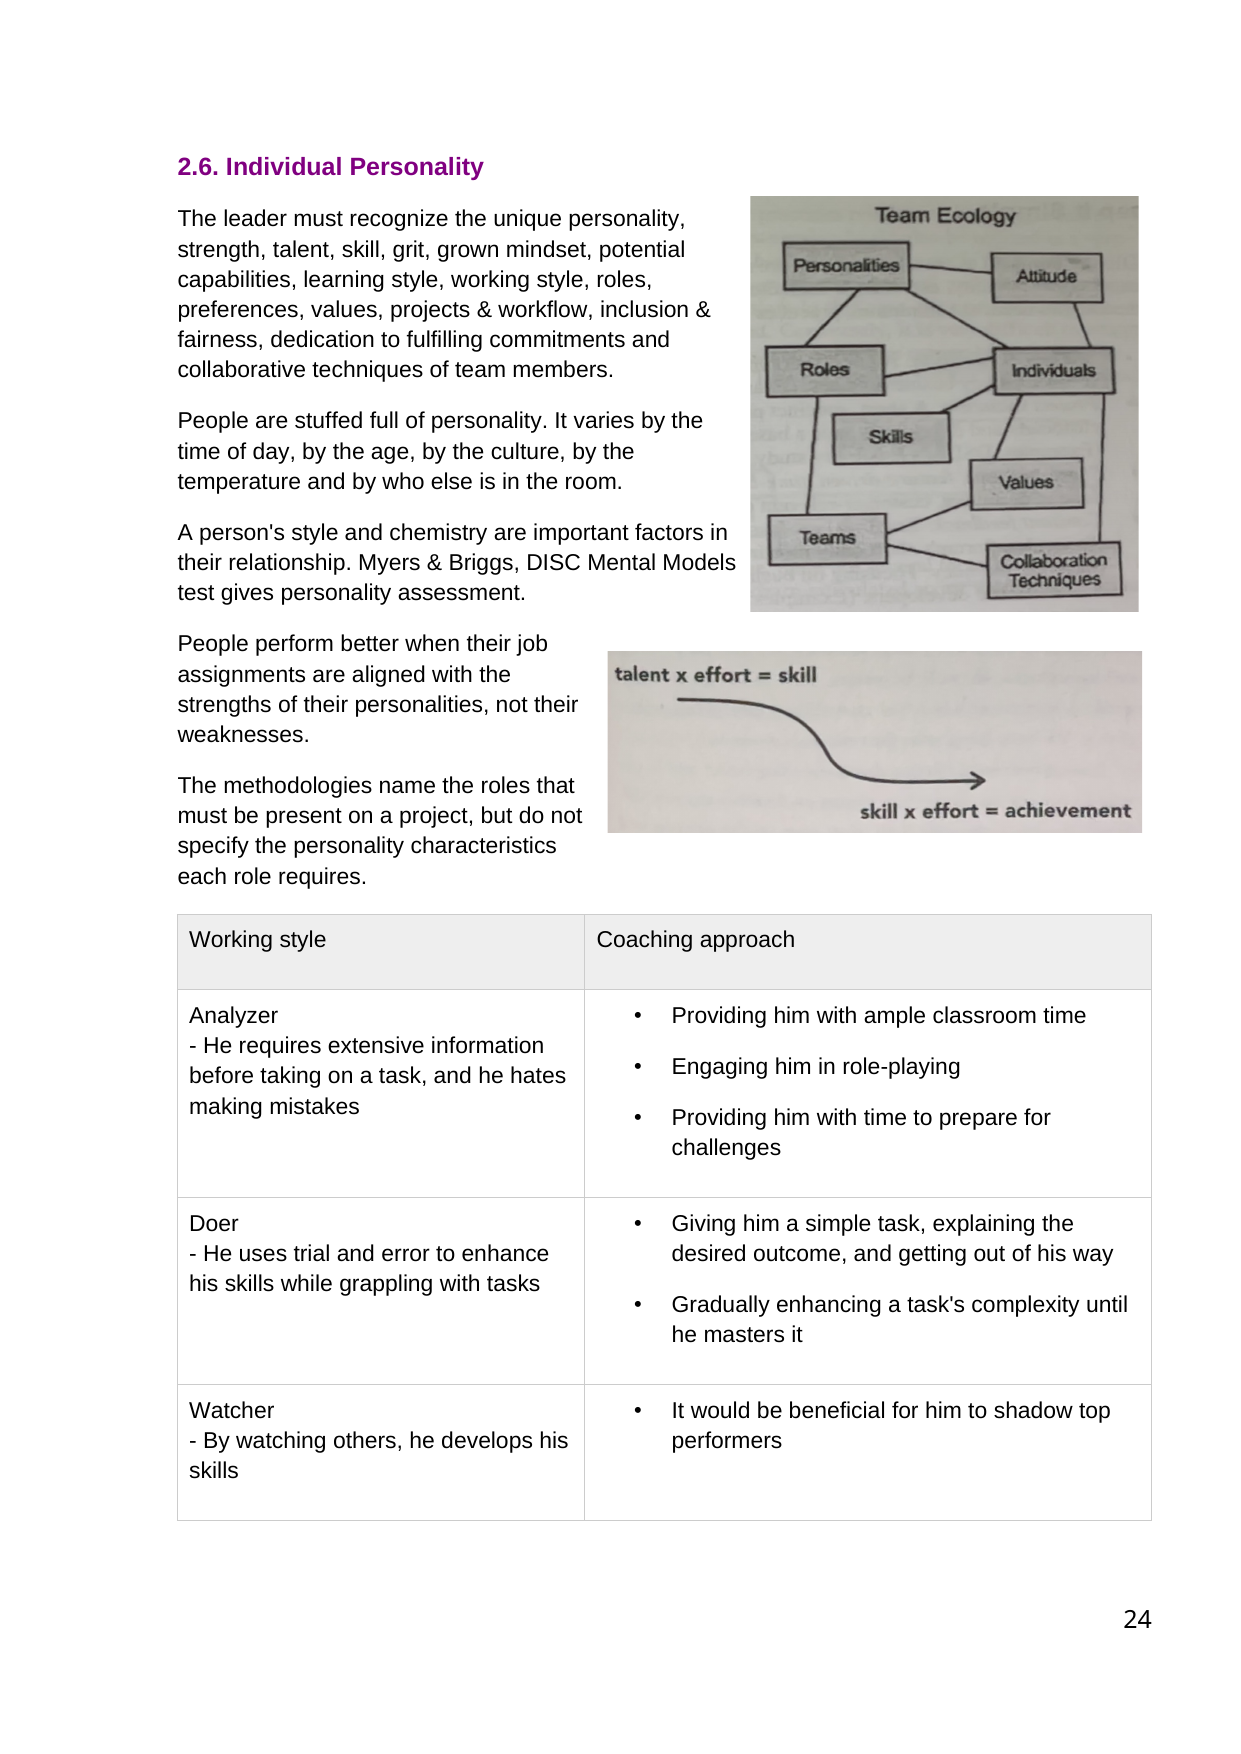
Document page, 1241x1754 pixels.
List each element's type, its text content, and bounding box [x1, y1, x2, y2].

picture [750, 196, 1139, 612]
table_header Working style [178, 915, 584, 989]
table_cell Giving him a simple task, explaining the desired outcome, and getting out of his way Gradually enhancing a task's complexity until he masters it [585, 1198, 1151, 1384]
table_cell Providing him with ample classroom time Engaging him in role-playing Providing him with time to prepare for challenges [585, 990, 1151, 1197]
subtitle 2.6. Individual Personality [177, 151, 1152, 180]
table_cell Doer - He uses trial and error to enhance his skills while grappling with tasks [178, 1198, 584, 1384]
text People perform better when their job assignments are aligned with the strengths of their personalities, not their weaknesses. [177, 630, 1152, 747]
table_cell Watcher - By watching others, he develops his skills [178, 1385, 584, 1520]
table_cell It would be beneficial for him to shadow top performers [585, 1385, 1151, 1520]
text People are stuffed full of personality. It varies by the time of day, by the age, by the culture, by the temperature and by who else is in the room. [177, 407, 750, 494]
text A person's style and chemistry are important factors in their relationship. Myers & Briggs, DISC Mental Models test gives personality assessment. [177, 519, 750, 606]
table_cell Analyzer - He requires extensive information before taking on a task, and he hates making mistakes [178, 990, 584, 1197]
text The leader must recognize the unique personality, strength, talent, skill, grit, grown mindset, potential capabilities, learning style, working style, roles, preferences, values, projects & workflow, inclusion & fairness, dedication to fulfilling commitments and collaborative techniques of team members. [177, 205, 750, 383]
picture [607, 651, 1143, 833]
text The methodologies name the roles that must be present on a project, but do not specify the personality characteristics each role requires. [177, 772, 1152, 889]
table_header Coaching approach [585, 915, 1151, 989]
